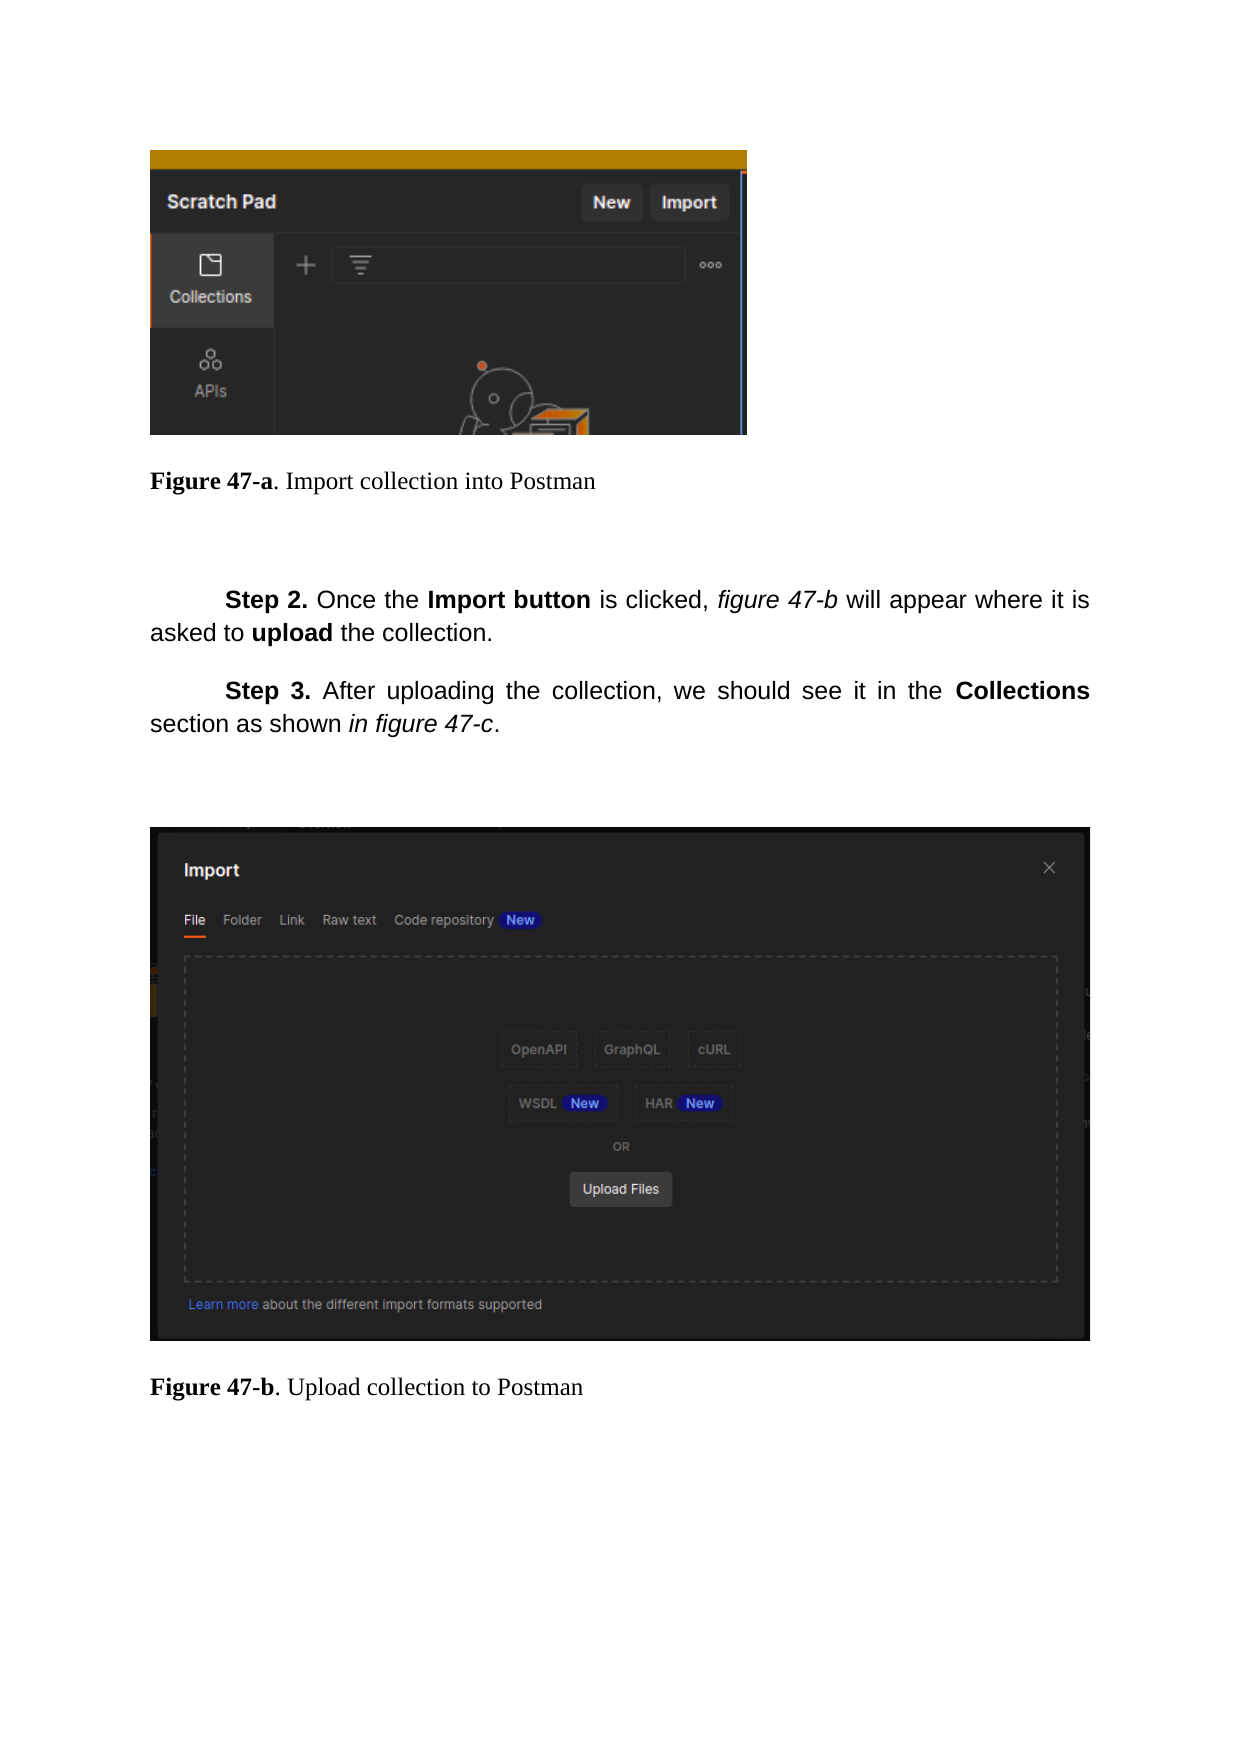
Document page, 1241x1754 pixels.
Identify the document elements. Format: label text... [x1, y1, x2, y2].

picture [150, 827, 1091, 1341]
picture [150, 150, 747, 435]
text Step 3. After uploading the collection, we should see it in the Collections section as shown in figure 47-c. [150, 676, 1090, 738]
text Figure 47-a. Import collection into Postman [150, 466, 1090, 495]
text Step 2. Once the Import button is clicked, figure 47-b will appear where it is asked to upload the collection. [150, 585, 1090, 647]
text Figure 47-b. Upload collection to Postman [150, 1372, 1090, 1401]
